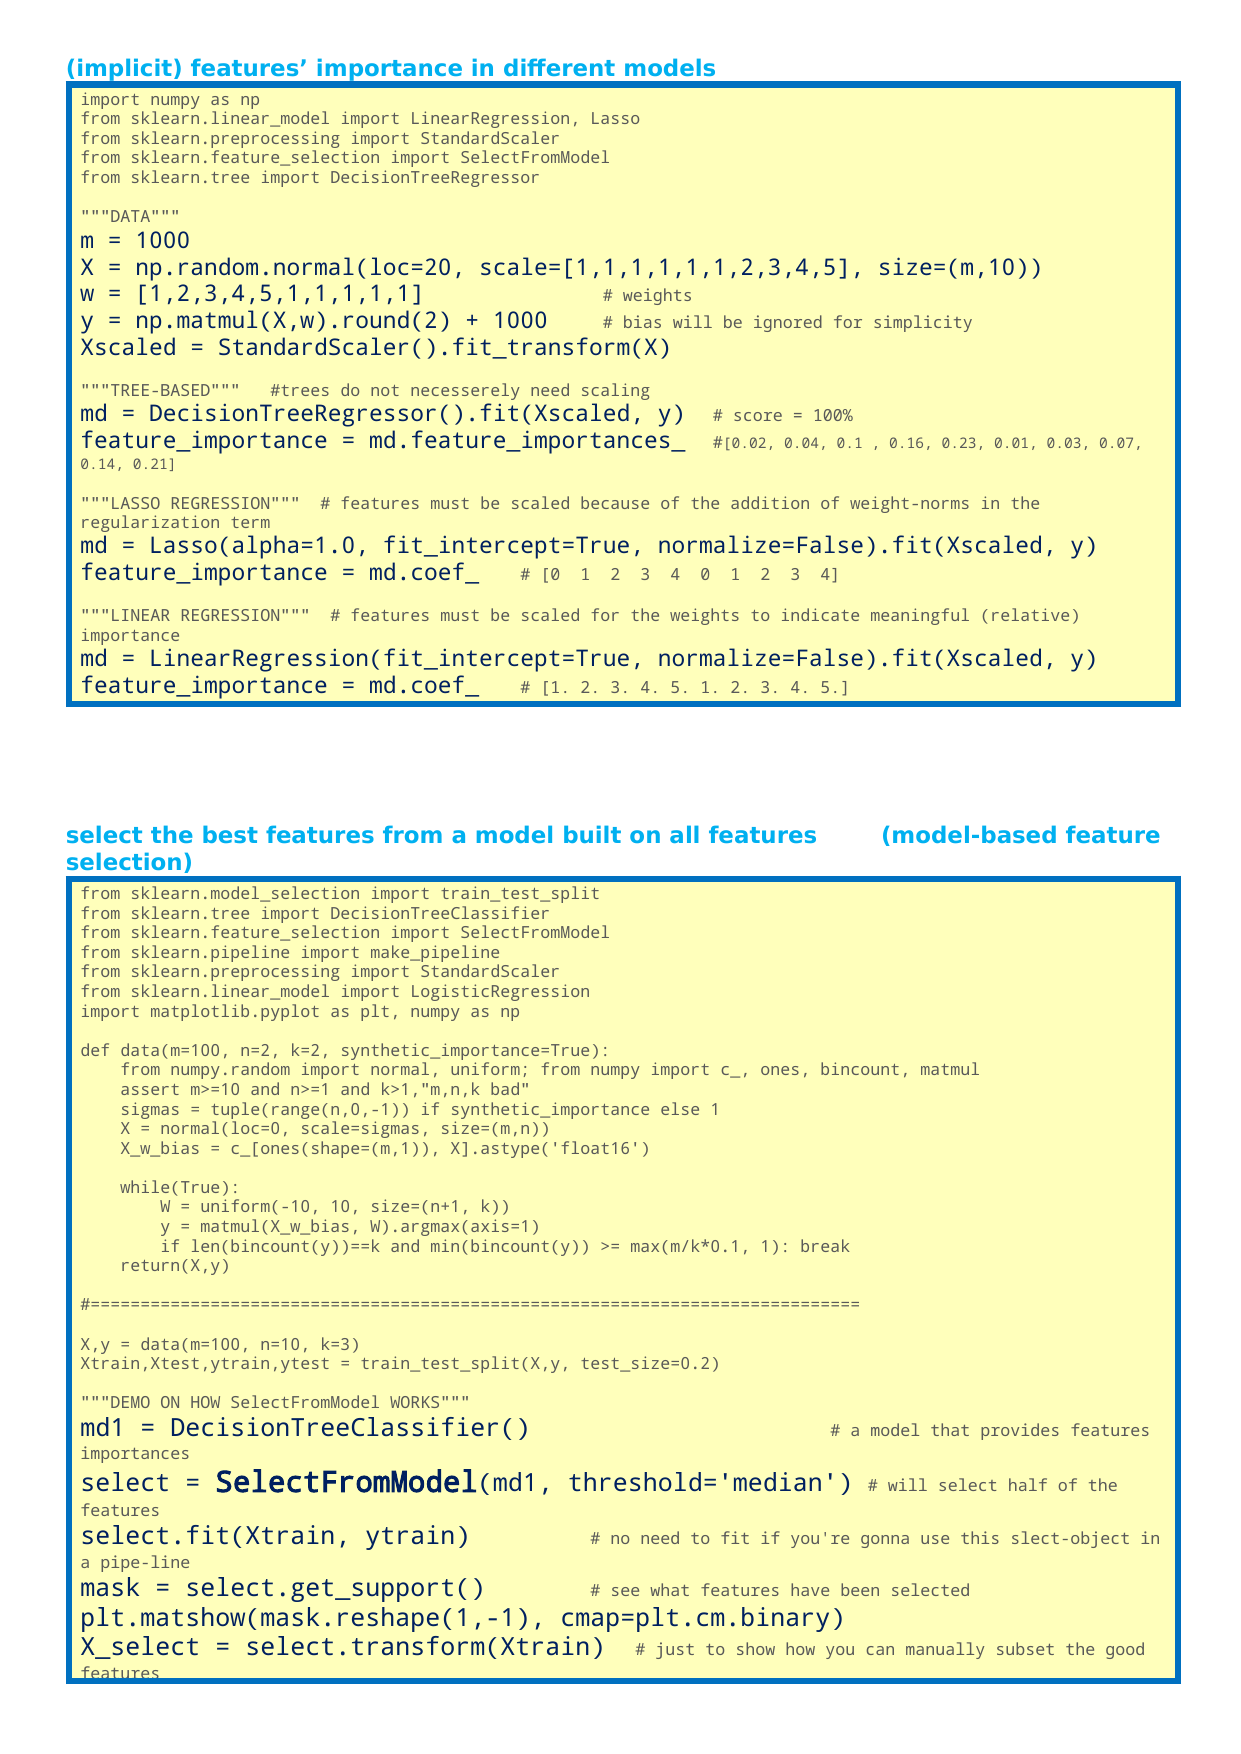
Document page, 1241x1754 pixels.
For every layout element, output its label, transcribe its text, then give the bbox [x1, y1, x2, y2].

text #============================================================================= [72, 1287, 1175, 1306]
text X_w_bias = c_[ones(shape=(m,1)), X].astype('float16') [72, 1130, 1175, 1150]
text sigmas = tuple(range(n,0,-1)) if synthetic_importance else 1 [72, 1091, 1175, 1111]
text """DEMO ON HOW SelectFromModel WORKS""" [72, 1385, 1175, 1404]
text feature_importance = md.feature_importances_ #[0.02, 0.04, 0.1 , 0.16, 0.23, 0.01, 0.03, 0.07, 0.14, 0.21] [72, 419, 1175, 466]
text md = Lasso(alpha=1.0, fit_intercept=True, normalize=False).fit(Xscaled, y) [72, 524, 1175, 551]
text plt.matshow(mask.reshape(1,-1), cmap=plt.cm.binary) [72, 1594, 1175, 1624]
text feature_importance = md.coef_ # [0 1 2 3 4 0 1 2 3 4] [72, 551, 1175, 578]
text W = uniform(-10, 10, size=(n+1, k)) [72, 1189, 1175, 1208]
text md = LinearRegression(fit_intercept=True, normalize=False).fit(Xscaled, y) [72, 637, 1175, 664]
text feature_importance = md.coef_ # [1. 2. 3. 4. 5. 1. 2. 3. 4. 5.] [72, 664, 1175, 701]
text from sklearn.preprocessing import StandardScaler [72, 954, 1175, 973]
text from numpy.random import normal, uniform; from numpy import c_, ones, bincount, matmul [72, 1052, 1175, 1071]
text X,y = data(m=100, n=10, k=3) [72, 1326, 1175, 1346]
text md = DecisionTreeRegressor().fit(Xscaled, y) # score = 100% [72, 392, 1175, 419]
text select.fit(Xtrain, ytrain) # no need to fit if you're gonna use this slect-object in a pipe-line [72, 1513, 1175, 1565]
title (implicit) features’ importance in different models [66, 55, 1181, 81]
text import matplotlib.pyplot as plt, numpy as np [72, 993, 1175, 1013]
text select = SelectFromModel(md1, threshold='median') # will select half of the features [72, 1456, 1175, 1513]
text assert m>=10 and n>=1 and k>1,"m,n,k bad" [72, 1071, 1175, 1091]
text Xtrain,Xtest,ytrain,ytest = train_test_split(X,y, test_size=0.2) [72, 1346, 1175, 1365]
text from sklearn.model_selection import train_test_split [72, 882, 1175, 895]
text from sklearn.preprocessing import StandardScaler [72, 121, 1175, 140]
text from sklearn.pipeline import make_pipeline [72, 934, 1175, 954]
text while(True): [72, 1169, 1175, 1189]
text y = np.matmul(X,w).round(2) + 1000 # bias will be ignored for simplicity [72, 299, 1175, 326]
text Xscaled = StandardScaler().fit_transform(X) [72, 326, 1175, 353]
text mask = select.get_support() # see what features have been selected [72, 1565, 1175, 1594]
text from sklearn.linear_model import LogisticRegression [72, 973, 1175, 993]
text """LINEAR REGRESSION""" # features must be scaled for the weights to indicate meaningful (relative) importance [72, 598, 1175, 637]
text """DATA""" [72, 199, 1175, 218]
text from sklearn.tree import DecisionTreeClassifier [72, 895, 1175, 915]
text """LASSO REGRESSION""" # features must be scaled because of the addition of weight-norms in the regularization term [72, 485, 1175, 524]
text from sklearn.tree import DecisionTreeRegressor [72, 160, 1175, 179]
text w = [1,2,3,4,5,1,1,1,1,1] # weights [72, 272, 1175, 299]
text def data(m=100, n=2, k=2, synthetic_importance=True): [72, 1032, 1175, 1052]
title select the best features from a model built on all features (model-based feature selection) [66, 822, 1181, 876]
text import numpy as np [72, 88, 1175, 101]
text if len(bincount(y))==k and min(bincount(y)) >= max(m/k*0.1, 1): break [72, 1228, 1175, 1248]
text m = 1000 [72, 218, 1175, 245]
text y = matmul(X_w_bias, W).argmax(axis=1) [72, 1208, 1175, 1228]
text return(X,y) [72, 1248, 1175, 1267]
text X = normal(loc=0, scale=sigmas, size=(m,n)) [72, 1111, 1175, 1130]
text from sklearn.linear_model import LinearRegression, Lasso [72, 101, 1175, 121]
text X = np.random.normal(loc=20, scale=[1,1,1,1,1,1,2,3,4,5], size=(m,10)) [72, 245, 1175, 272]
text from sklearn.feature_selection import SelectFromModel [72, 140, 1175, 160]
text md1 = DecisionTreeClassifier() # a model that provides features importances [72, 1404, 1175, 1456]
text from sklearn.feature_selection import SelectFromModel [72, 915, 1175, 934]
text """TREE-BASED""" #trees do not necesserely need scaling [72, 372, 1175, 392]
text X_select = select.transform(Xtrain) # just to show how you can manually subset the good features [72, 1624, 1175, 1678]
